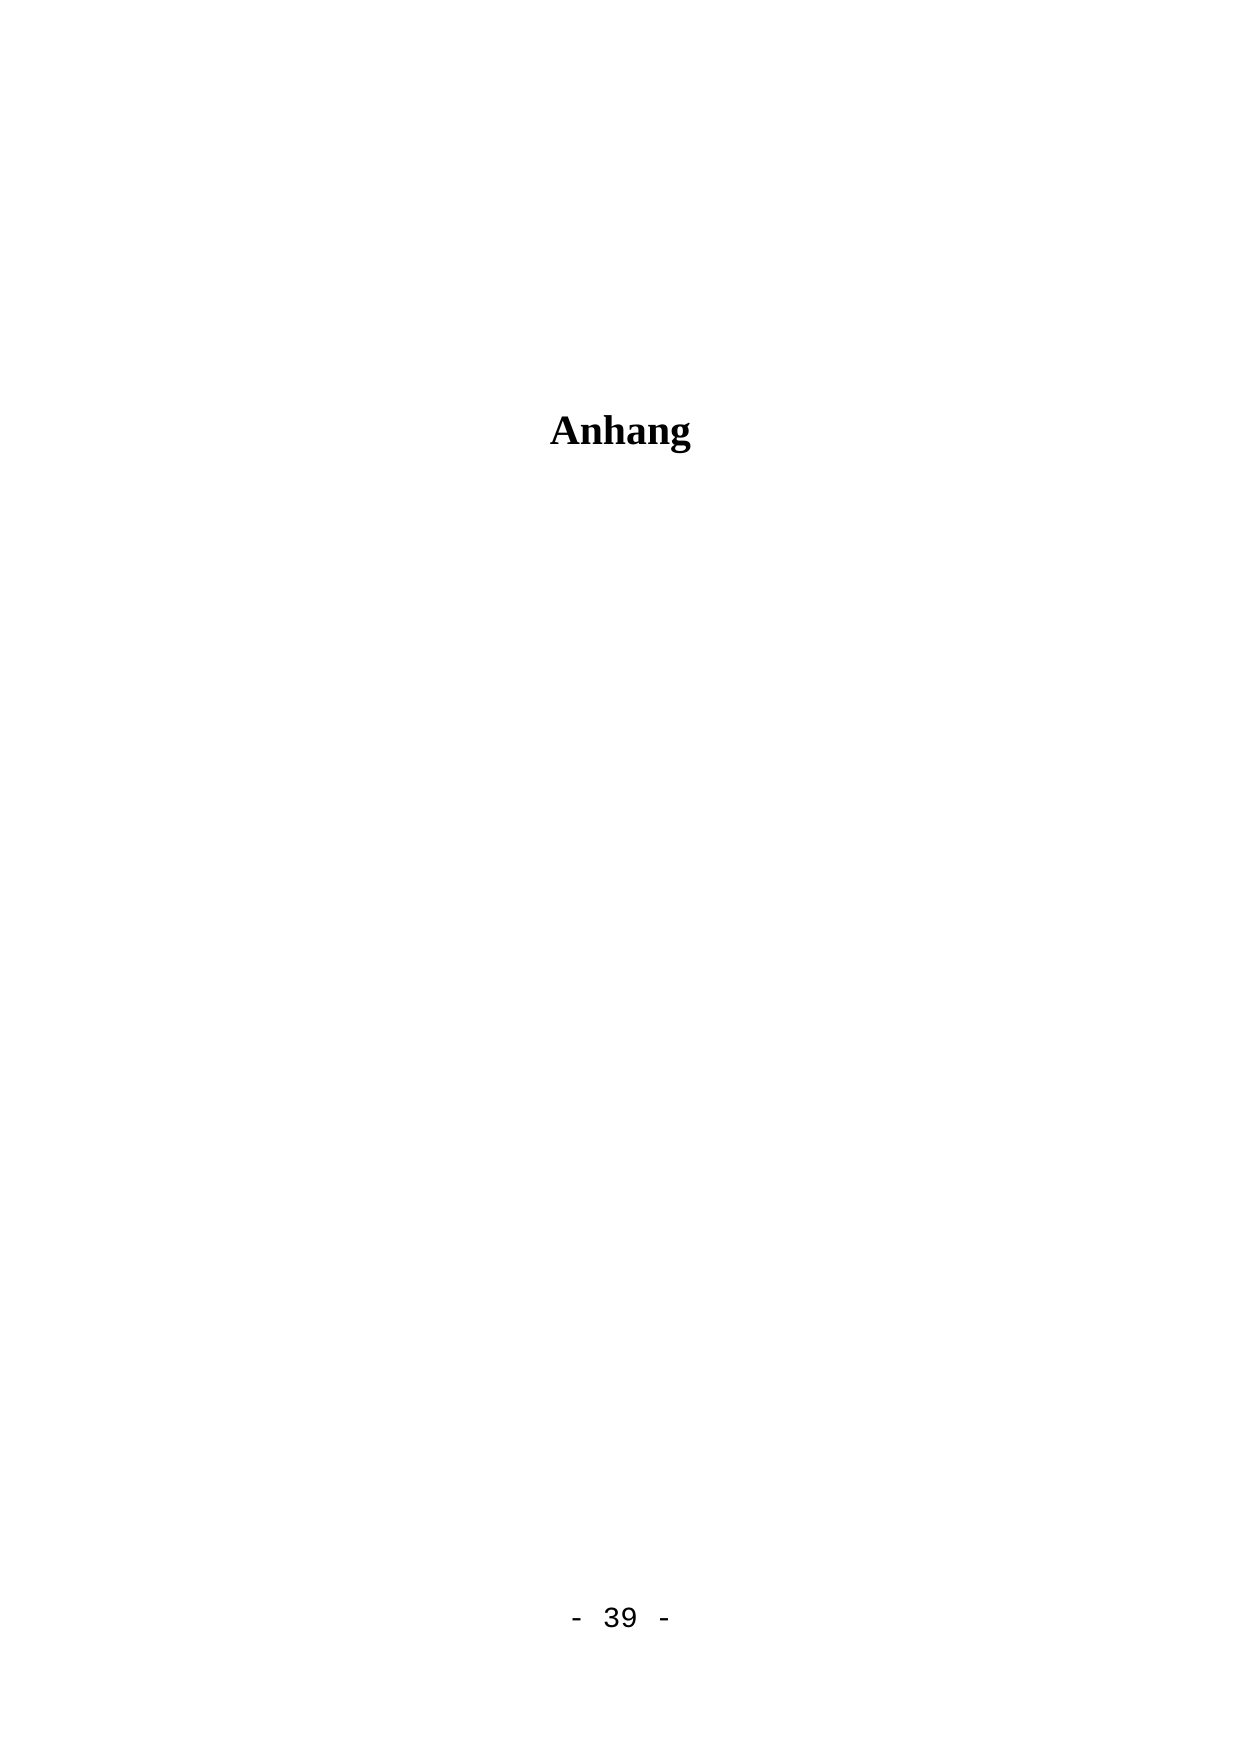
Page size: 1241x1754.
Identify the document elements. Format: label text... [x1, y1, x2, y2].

text Anhang [118, 406, 1122, 453]
